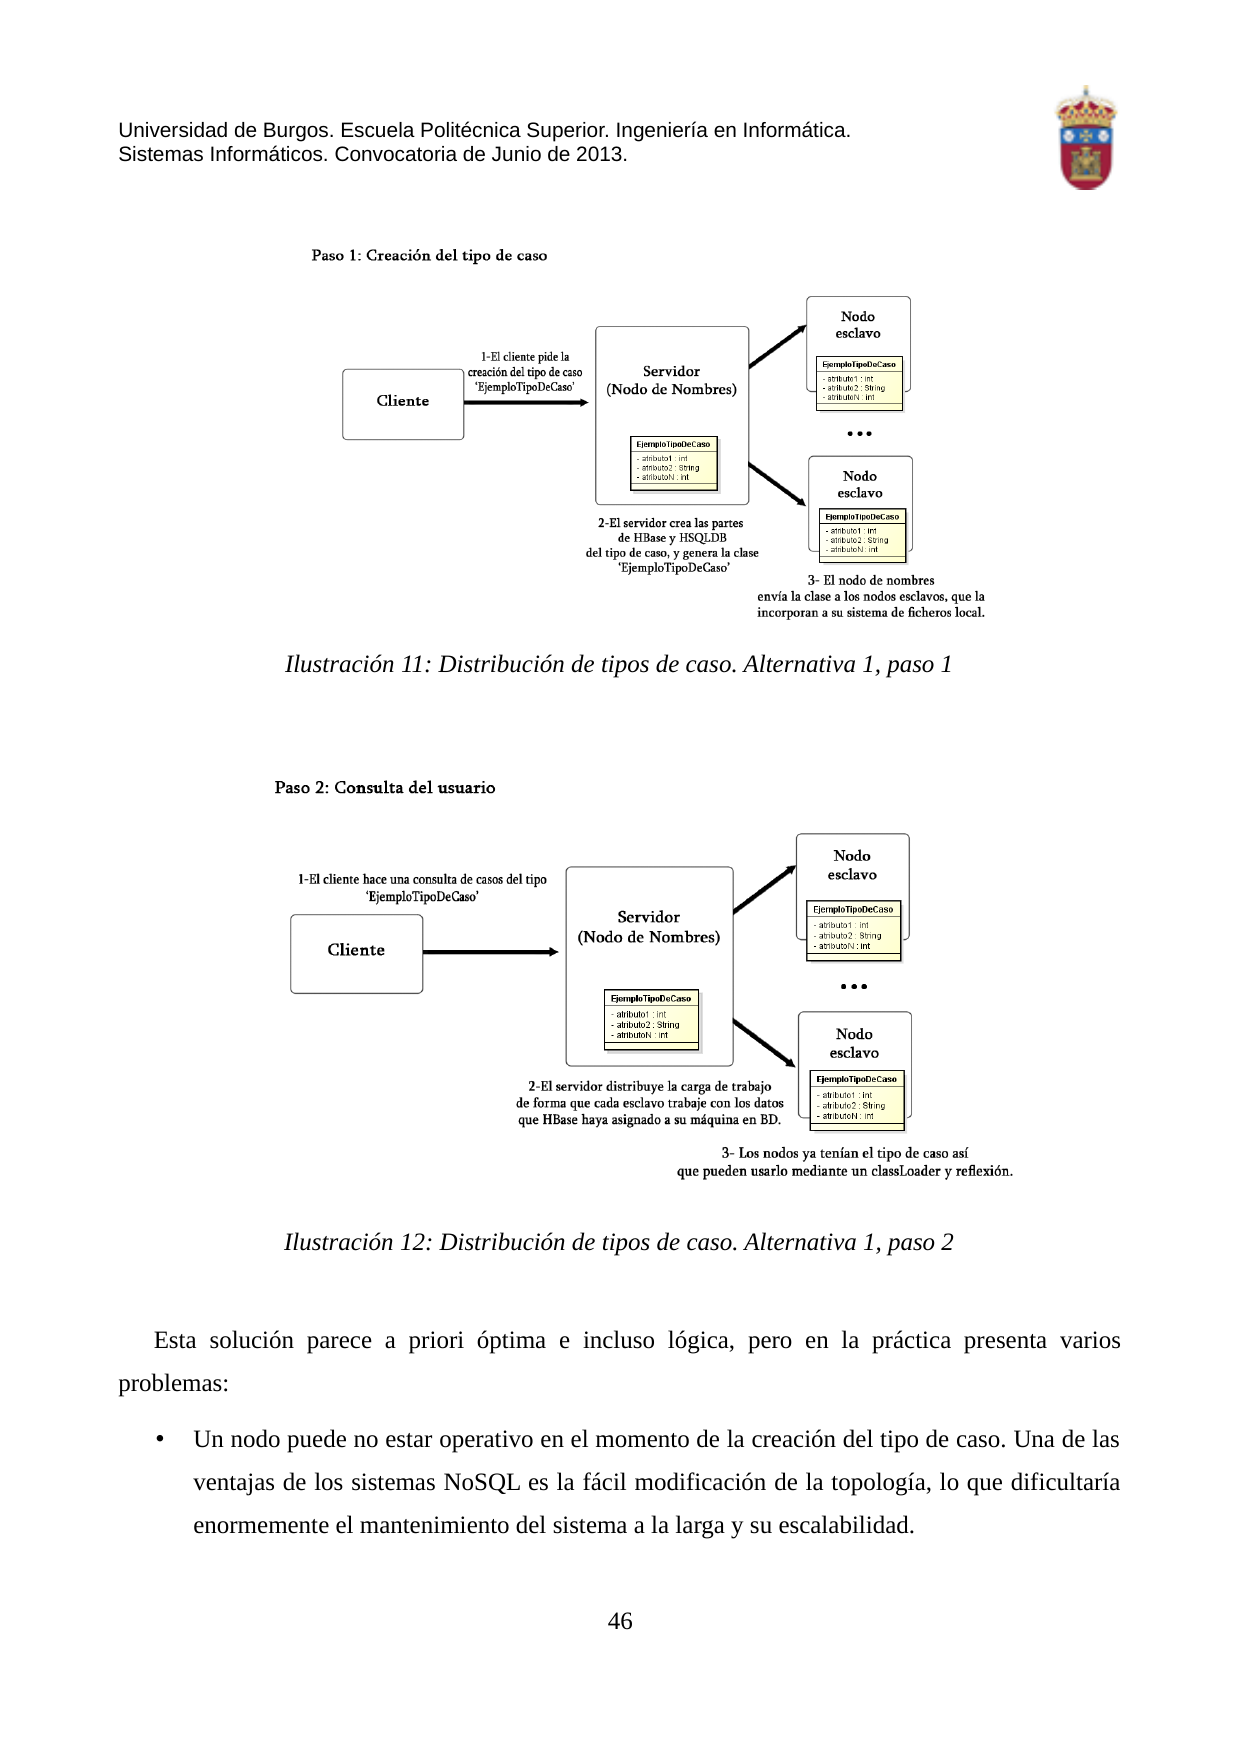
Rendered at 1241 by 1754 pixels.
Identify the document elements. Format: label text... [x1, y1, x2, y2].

text Esta solución parece a priori óptima e incluso lógica, pero en la práctica presenta varios problemas: [118, 1325, 1122, 1397]
text Ilustración 11: Distribución de tipos de caso. Alternativa 1, paso 1 [156, 232, 1084, 677]
list Un nodo puede no estar operativo en el momento de la creación del tipo de caso. Una de las ventajas de los sistemas NoSQL es la fácil modificación de la topología, lo que dificultaría enormemente el mantenimiento del sistema a la larga y su escalabilidad. [156, 1424, 1122, 1539]
text Ilustración 12: Distribución de tipos de caso. Alternativa 1, paso 2 [164, 760, 1076, 1255]
picture [278, 219, 1012, 649]
picture [1053, 85, 1120, 190]
picture [220, 747, 1020, 1227]
